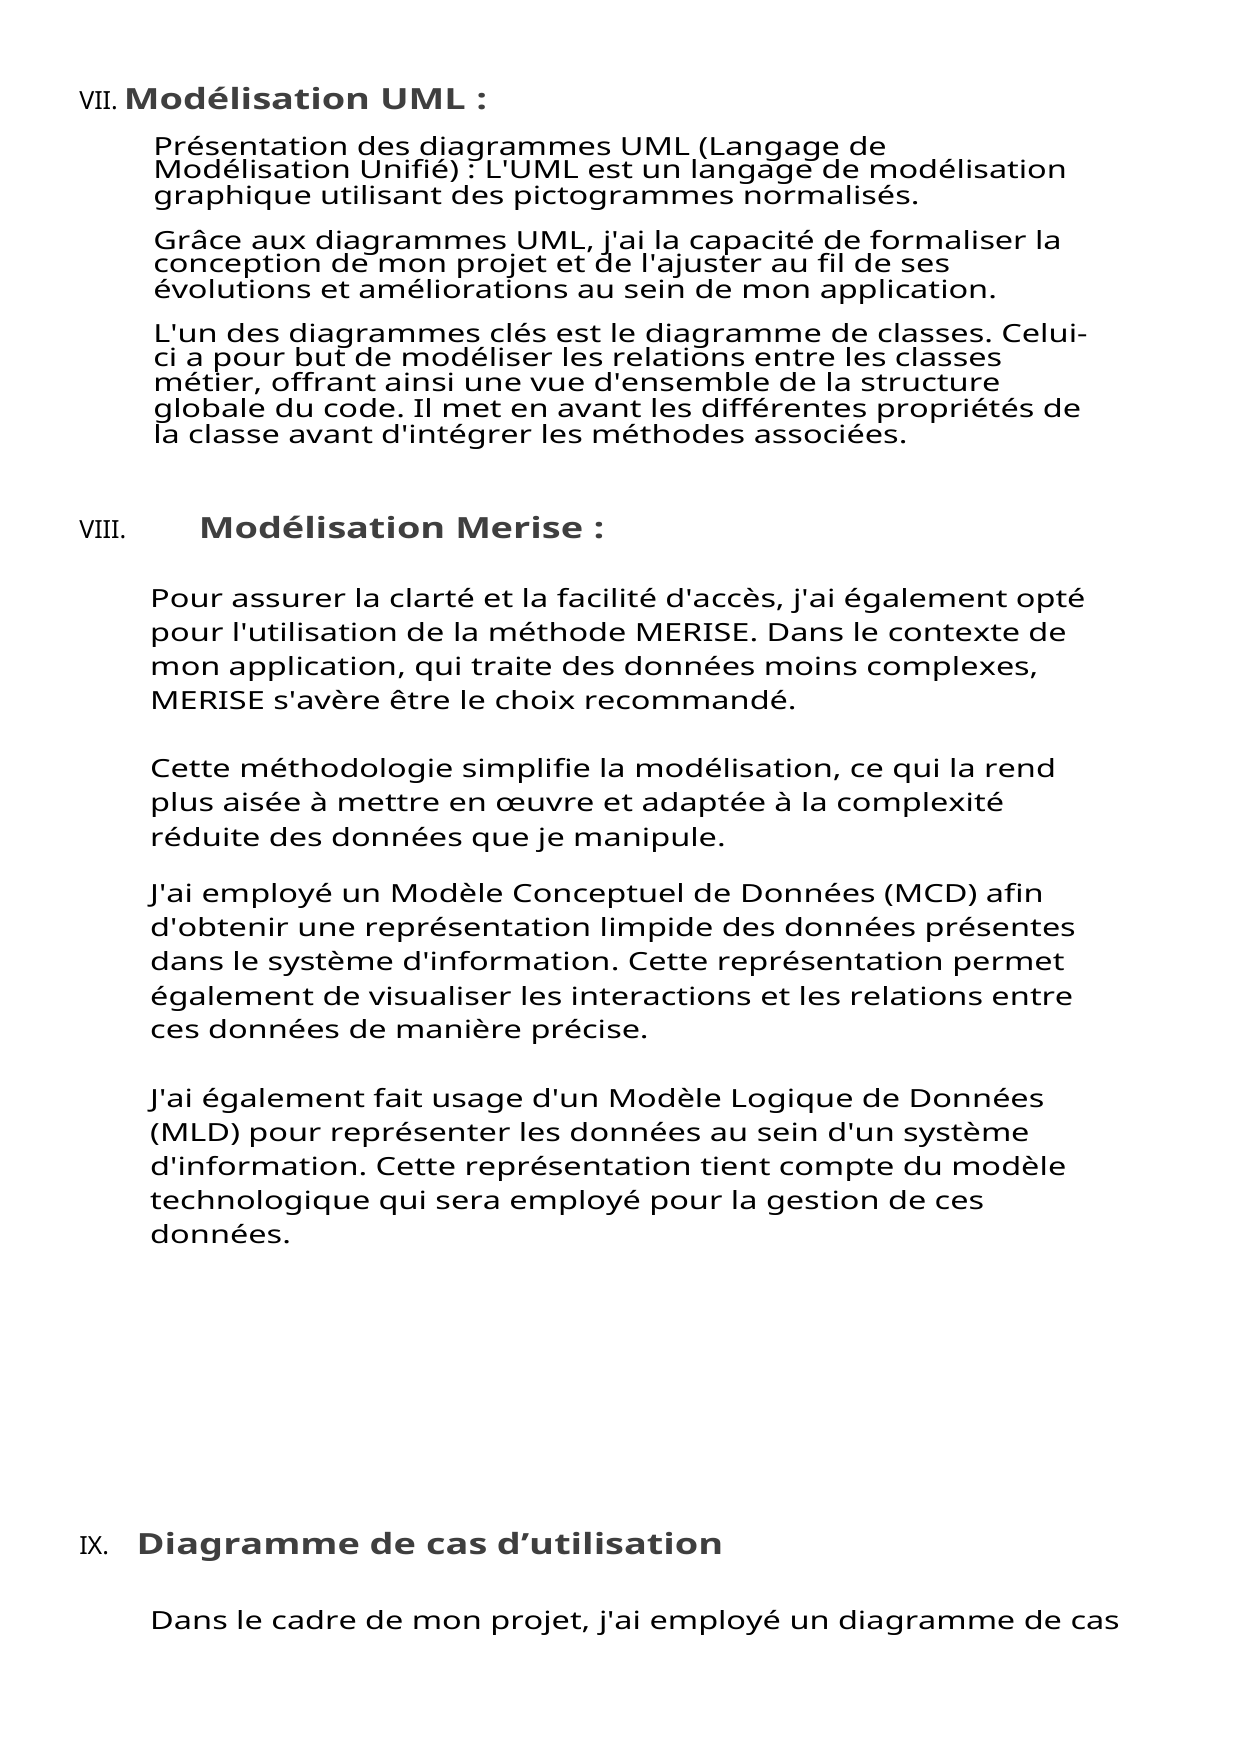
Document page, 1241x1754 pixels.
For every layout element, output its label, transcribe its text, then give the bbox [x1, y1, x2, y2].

subtitle J'ai employé un Modèle Conceptuel de Données (MCD) afin d'obtenir une représentation limpide des données présentes dans le système d'information. Cette représentation permet également de visualiser les interactions et les relations entre ces données de manière précise. [150, 876, 1121, 1046]
text L'un des diagrammes clés est le diagramme de classes. Celui-ci a pour but de modéliser les relations entre les classes métier, offrant ainsi une vue d'ensemble de la structure globale du code. Il met en avant les différentes propriétés de la classe avant d'intégrer les méthodes associées. [153, 322, 1093, 450]
list Modélisation UML : [79, 78, 1121, 118]
text Grâce aux diagrammes UML, j'ai la capacité de formaliser la conception de mon projet et de l'ajuster au fil de ses évolutions et améliorations au sein de mon application. [153, 229, 1093, 306]
list Modélisation Merise : [79, 507, 1121, 547]
list Diagramme de cas d’utilisation [79, 1523, 1121, 1563]
subtitle Dans le cadre de mon projet, j'ai employé un diagramme de cas [150, 1563, 1121, 1637]
subtitle Pour assurer la clarté et la facilité d'accès, j'ai également opté pour l'utilisation de la méthode MERISE. Dans le contexte de mon application, qui traite des données moins complexes, MERISE s'avère être le choix recommandé. [150, 581, 1121, 717]
text Présentation des diagrammes UML (Langage de Modélisation Unifié) : L'UML est un langage de modélisation graphique utilisant des pictogrammes normalisés. [153, 135, 1093, 212]
subtitle Cette méthodologie simplifie la modélisation, ce qui la rend plus aisée à mettre en œuvre et adaptée à la complexité réduite des données que je manipule. [150, 751, 1121, 853]
subtitle J'ai également fait usage d'un Modèle Logique de Données (MLD) pour représenter les données au sein d'un système d'information. Cette représentation tient compte du modèle technologique qui sera employé pour la gestion de ces données. [103, 1046, 1121, 1251]
